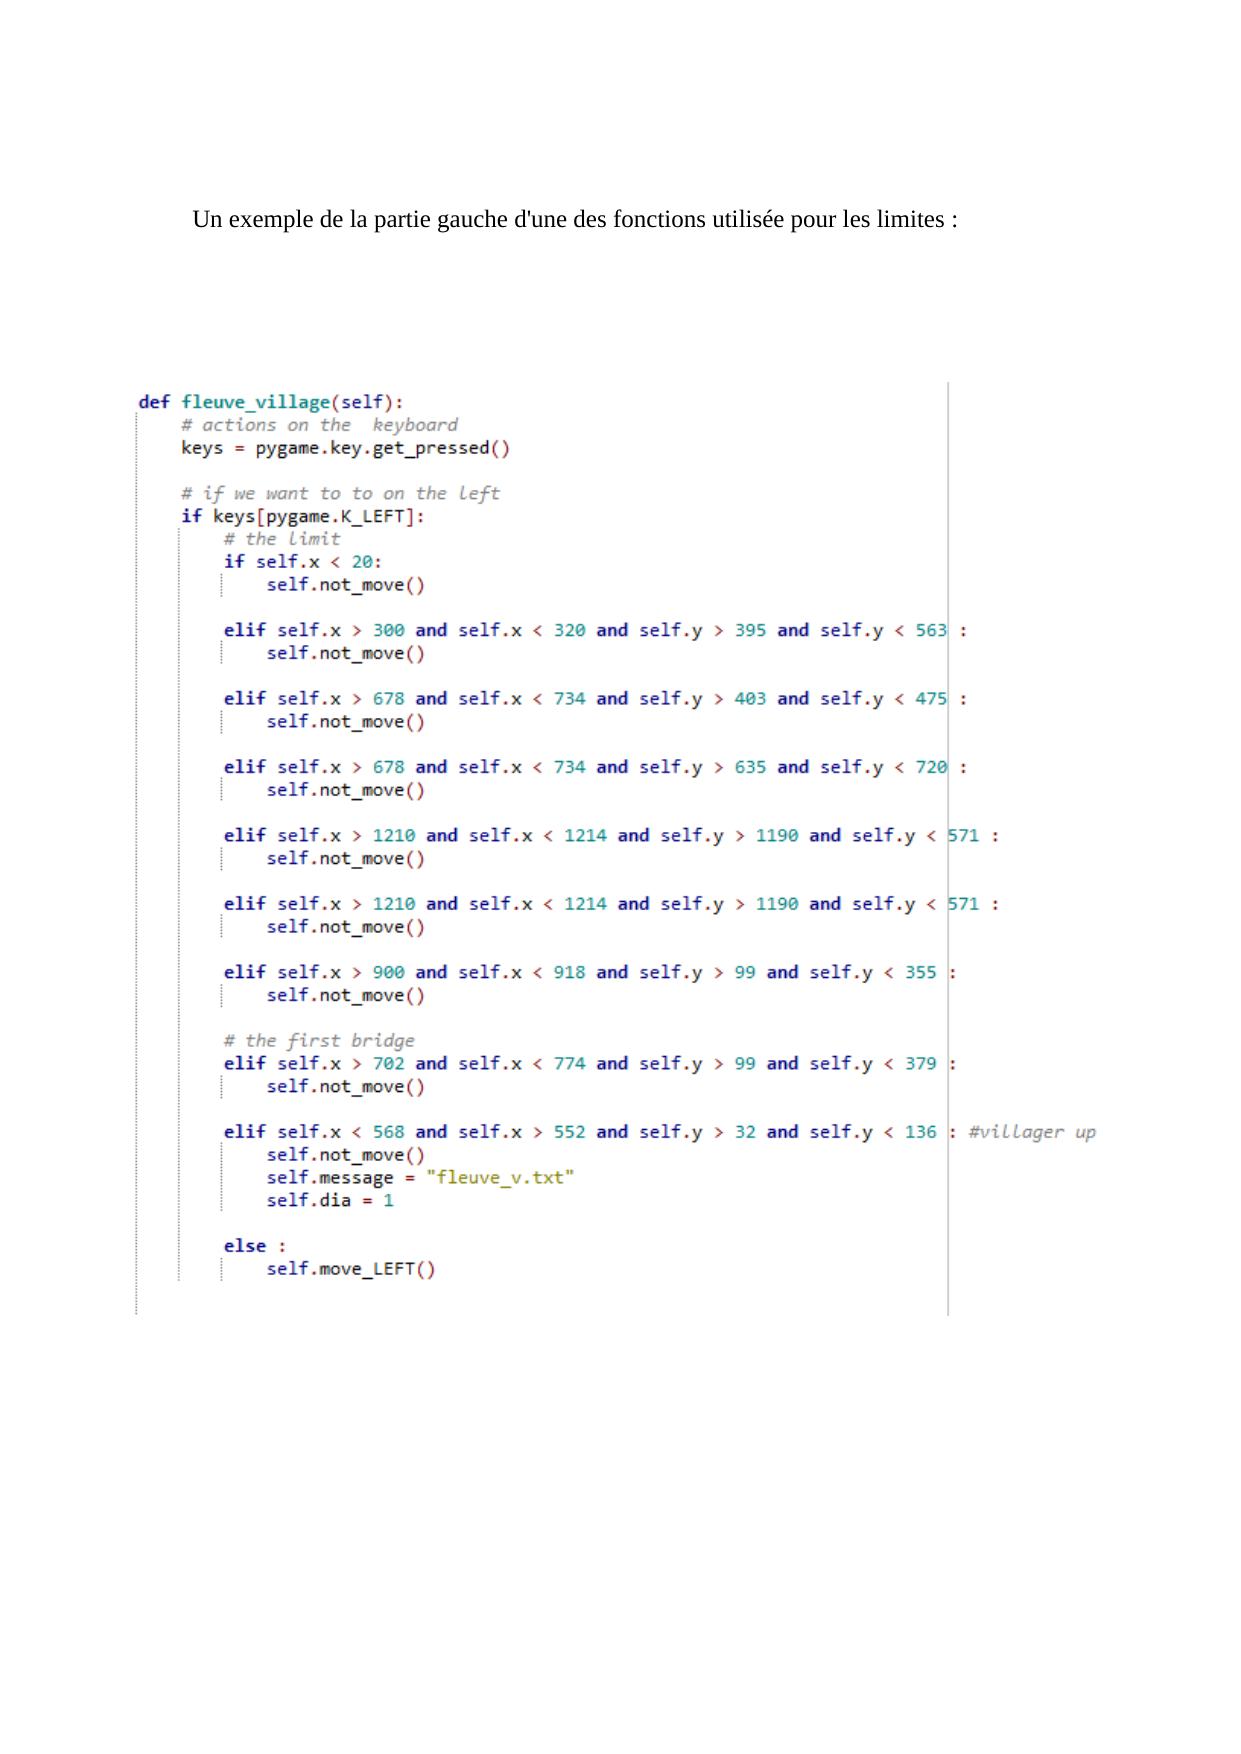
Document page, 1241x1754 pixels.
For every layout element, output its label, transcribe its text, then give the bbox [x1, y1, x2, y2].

text Un exemple de la partie gauche d'une des fonctions utilisée pour les limites : [118, 204, 1122, 233]
picture [116, 382, 1121, 1316]
